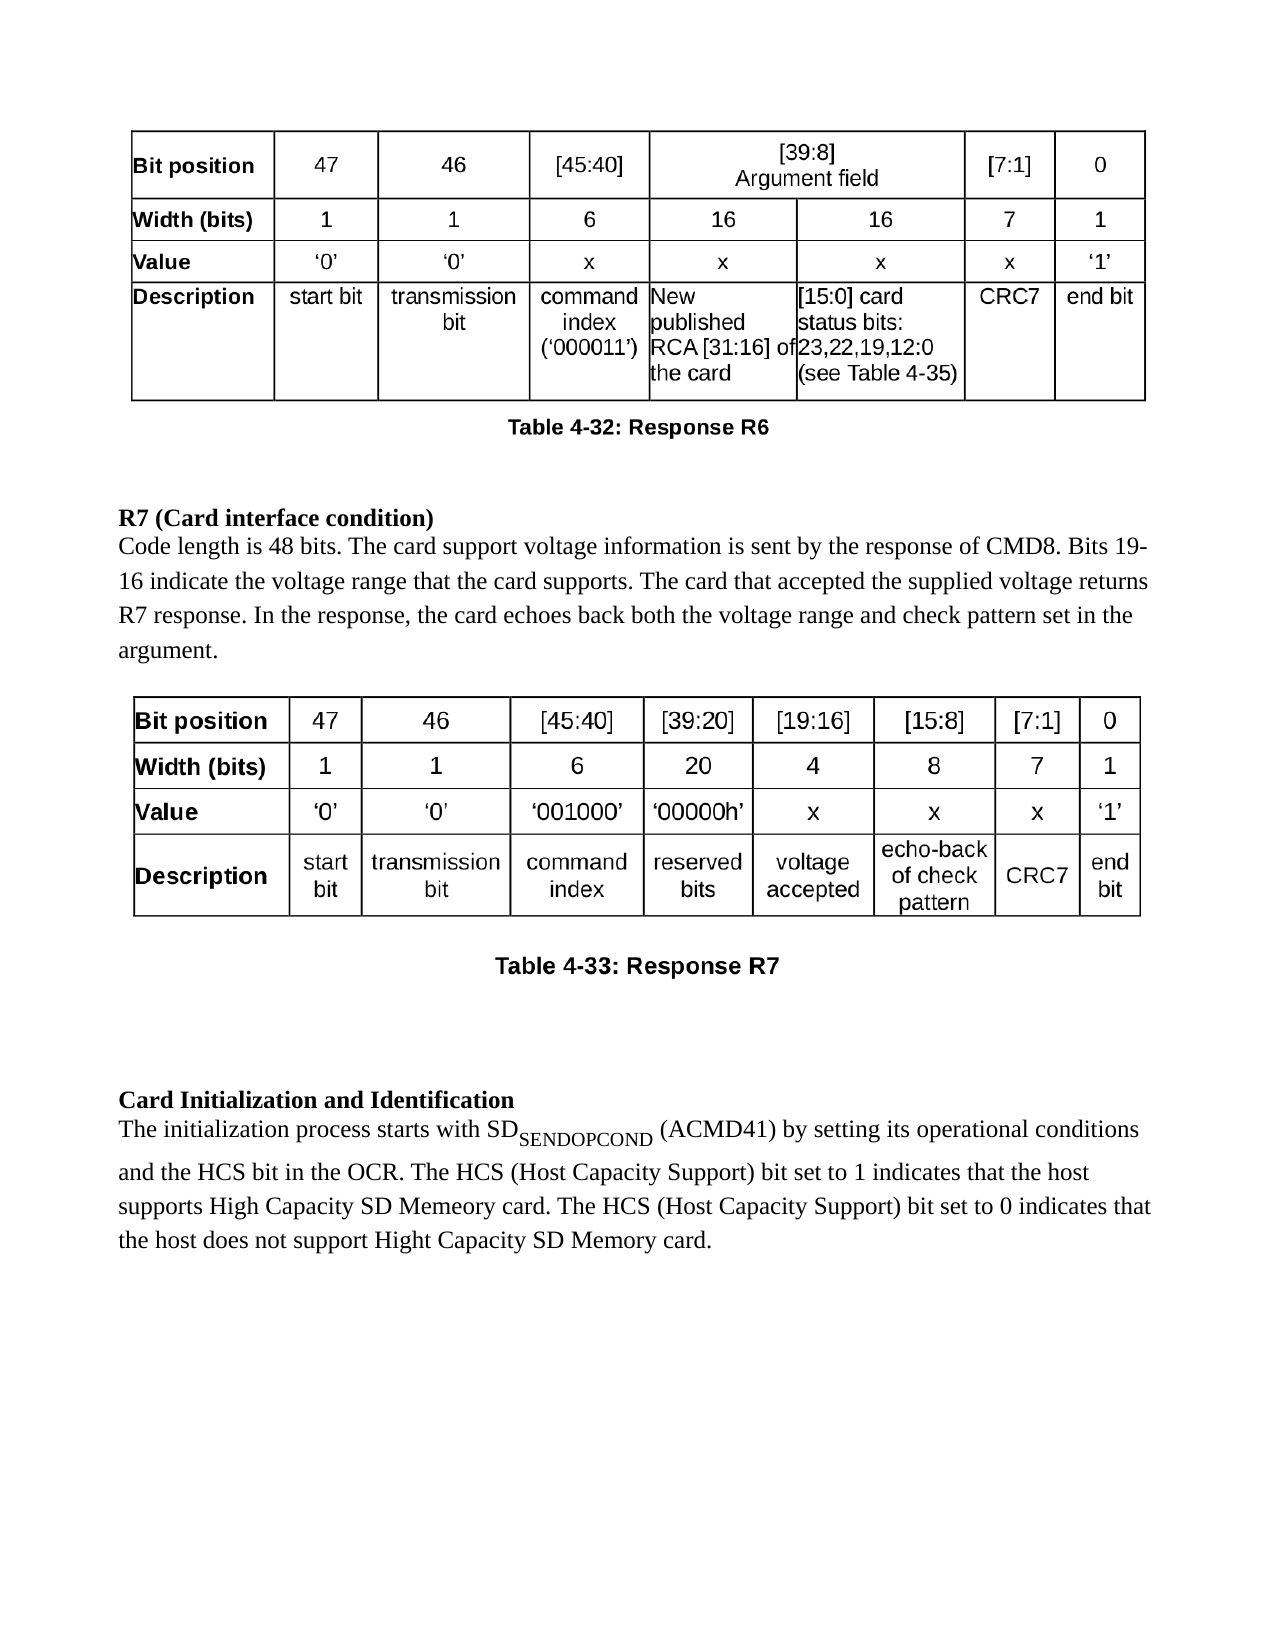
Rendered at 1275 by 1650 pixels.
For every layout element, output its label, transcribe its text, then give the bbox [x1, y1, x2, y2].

text Code length is 48 bits. The card support voltage information is sent by the response of CMD8. Bits 19-16 indicate the voltage range that the card supports. The card that accepted the supplied voltage returns R7 response. In the response, the card echoes back both the voltage range and check pattern set in the argument. [118, 531, 1157, 664]
text The initialization process starts with SDSENDOPCOND (ACMD41) by setting its operational conditions and the HCS bit in the OCR. The HCS (Host Capacity Support) bit set to 1 indicates that the host supports High Capacity SD Memeory card. The HCS (Host Capacity Support) bit set to 0 indicates that the host does not support Hight Capacity SD Memory card. [118, 1114, 1157, 1254]
picture [118, 683, 1157, 981]
text R7 (Card interface condition) [118, 503, 1157, 531]
picture [118, 118, 1157, 445]
text Card Initialization and Identification [118, 1085, 1157, 1114]
